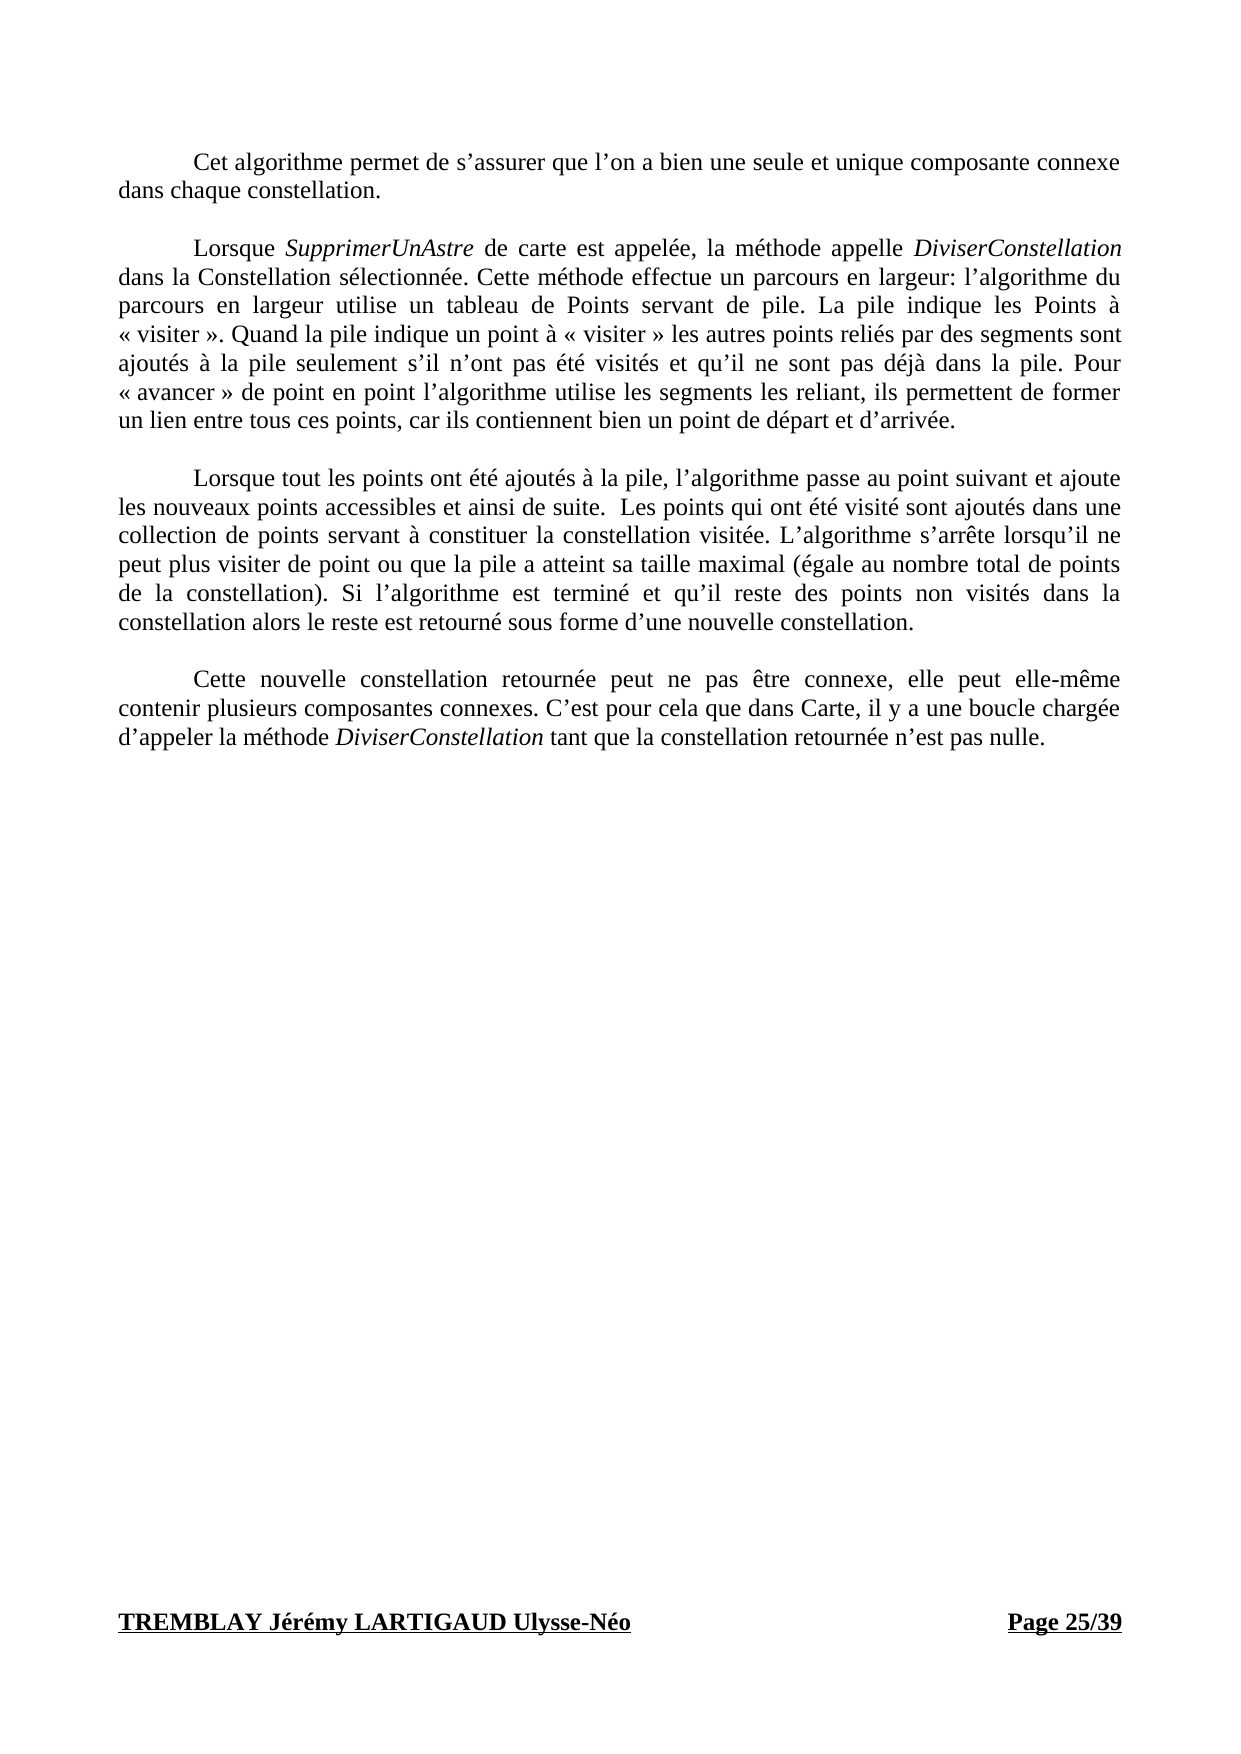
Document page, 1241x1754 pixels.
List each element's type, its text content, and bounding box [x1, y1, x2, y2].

text Cet algorithme permet de s’assurer que l’on a bien une seule et unique composante connexe dans chaque constellation. [118, 147, 1122, 204]
text Cette nouvelle constellation retournée peut ne pas être connexe, elle peut elle-même contenir plusieurs composantes connexes. C’est pour cela que dans Carte, il y a une boucle chargée d’appeler la méthode DiviserConstellation tant que la constellation retournée n’est pas nulle. [118, 664, 1122, 751]
text Lorsque tout les points ont été ajoutés à la pile, l’algorithme passe au point suivant et ajoute les nouveaux points accessibles et ainsi de suite. Les points qui ont été visité sont ajoutés dans une collection de points servant à constituer la constellation visitée. L’algorithme s’arrête lorsqu’il ne peut plus visiter de point ou que la pile a atteint sa taille maximal (égale au nombre total de points de la constellation). Si l’algorithme est terminé et qu’il reste des points non visités dans la constellation alors le reste est retourné sous forme d’une nouvelle constellation. [118, 463, 1122, 636]
text Lorsque SupprimerUnAstre de carte est appelée, la méthode appelle DiviserConstellation dans la Constellation sélectionnée. Cette méthode effectue un parcours en largeur: l’algorithme du parcours en largeur utilise un tableau de Points servant de pile. La pile indique les Points à « visiter ». Quand la pile indique un point à « visiter » les autres points reliés par des segments sont ajoutés à la pile seulement s’il n’ont pas été visités et qu’il ne sont pas déjà dans la pile. Pour « avancer » de point en point l’algorithme utilise les segments les reliant, ils permettent de former un lien entre tous ces points, car ils contiennent bien un point de départ et d’arrivée. [118, 233, 1122, 434]
